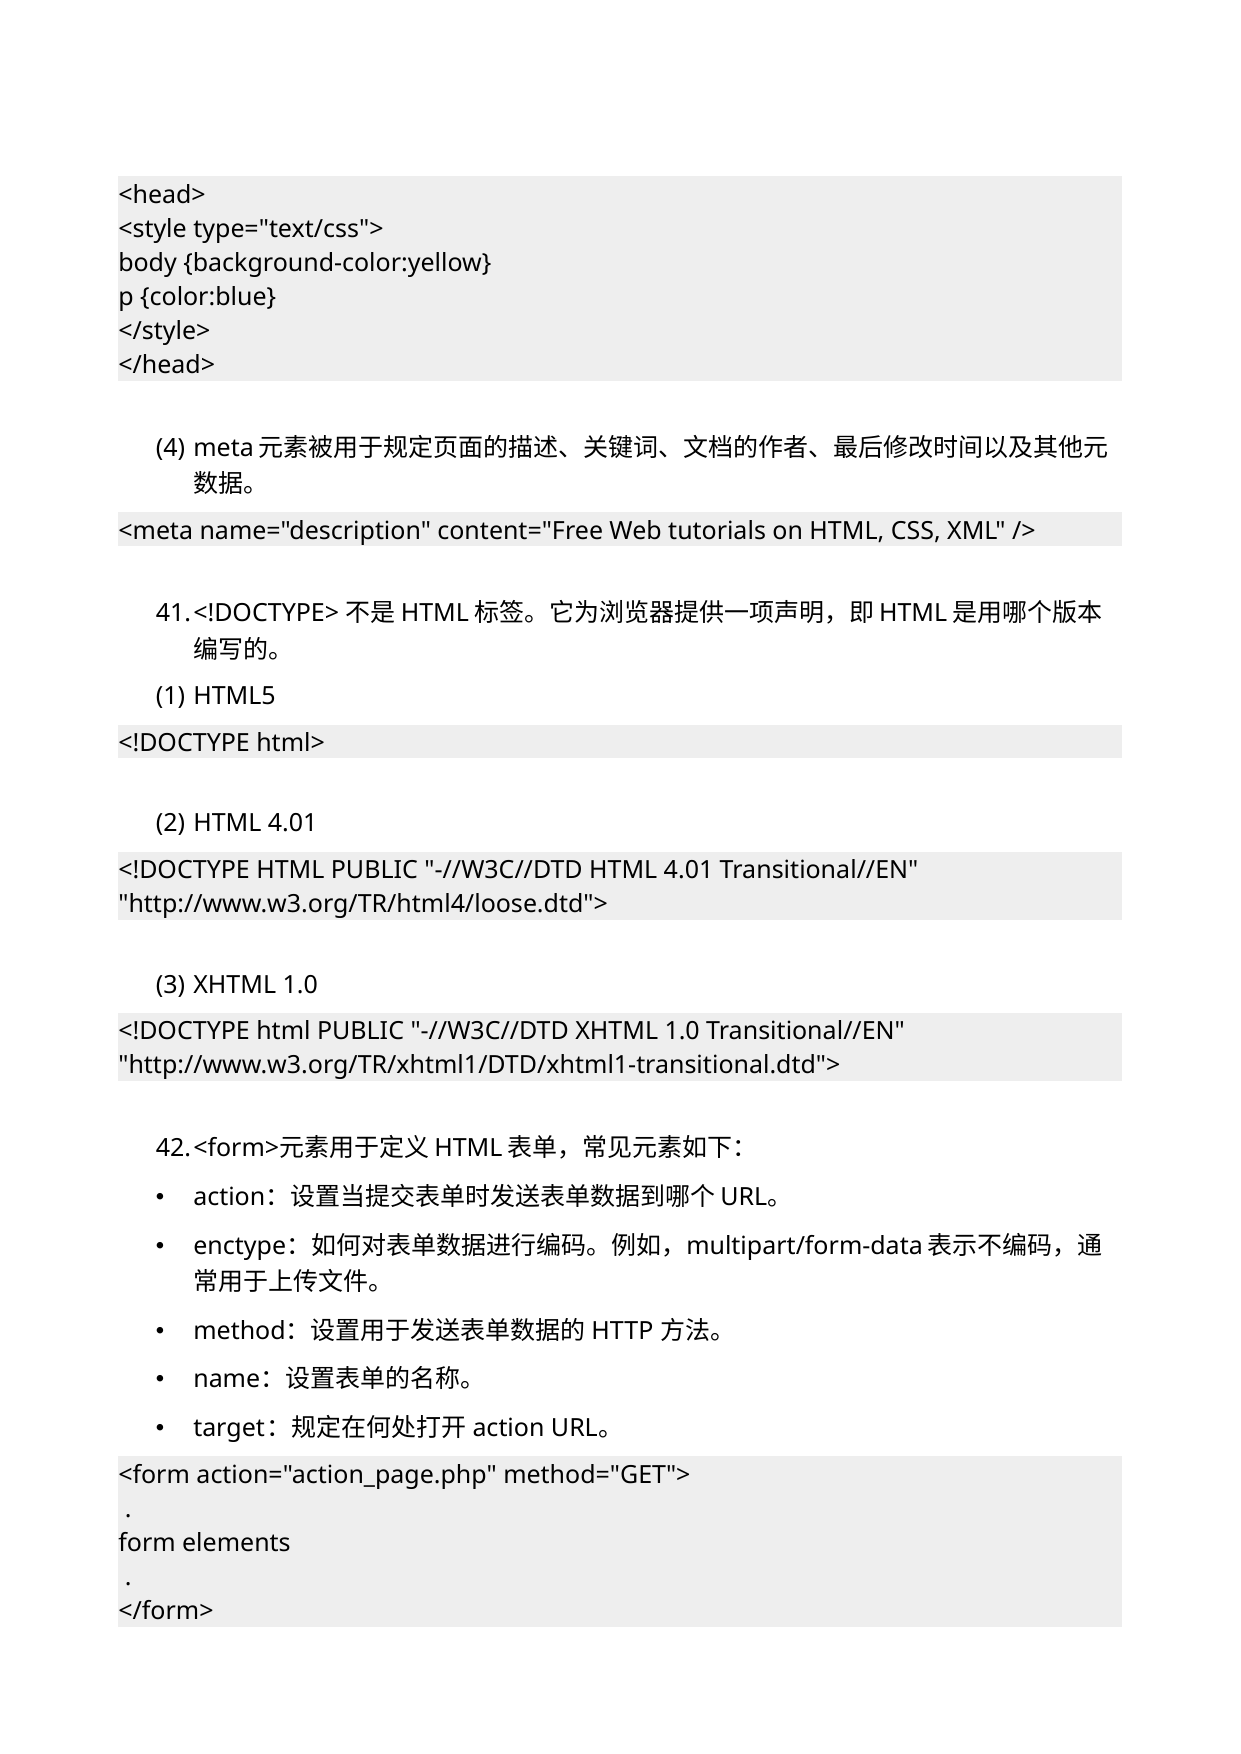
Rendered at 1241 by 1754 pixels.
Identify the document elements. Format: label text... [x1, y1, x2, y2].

list HTML 4.01 [156, 805, 1122, 839]
list <!DOCTYPE> 不是HTML标签。它为浏览器提供一项声明，即HTML是用哪个版本编写的。 [156, 593, 1122, 665]
list enctype：如何对表单数据进行编码。例如，multipart/form-data表示不编码，通常用于上传文件。 [156, 1225, 1122, 1298]
list target ：规定在何处打开 action URL。 [156, 1408, 1122, 1444]
list XHTML 1.0 [156, 966, 1122, 1000]
table_header <!DOCTYPE html> [118, 725, 1122, 758]
list method：设置用于发送表单数据的 HTTP 方法。 [156, 1310, 1122, 1346]
list meta元素被用于规定页面的描述、关键词、文档的作者、最后修改时间以及其他元数据。 [156, 427, 1122, 500]
list HTML5 [156, 678, 1122, 712]
table_header <head> <style type="text/css"> body {background-color:yellow} p {color:blue} </style> </head> [118, 176, 1122, 381]
table_header <meta name="description" content="Free Web tutorials on HTML, CSS, XML" /> [118, 512, 1122, 546]
list action：设置当提交表单时发送表单数据到哪个URL。 [156, 1176, 1122, 1213]
table_header <!DOCTYPE html PUBLIC "-//W3C//DTD XHTML 1.0 Transitional//EN" "http://www.w3.org/TR/xhtml1/DTD/xhtml1-transitional.dtd"> [118, 1013, 1122, 1081]
table_header <form action="action_page.php" method="GET"> . form elements . </form> [118, 1456, 1122, 1627]
table_header <!DOCTYPE HTML PUBLIC "-//W3C//DTD HTML 4.01 Transitional//EN" "http://www.w3.org/TR/html4/loose.dtd"> [118, 852, 1122, 920]
list name：设置表单的名称。 [156, 1359, 1122, 1395]
list <form>元素用于定义HTML表单，常见元素如下： [156, 1128, 1122, 1164]
